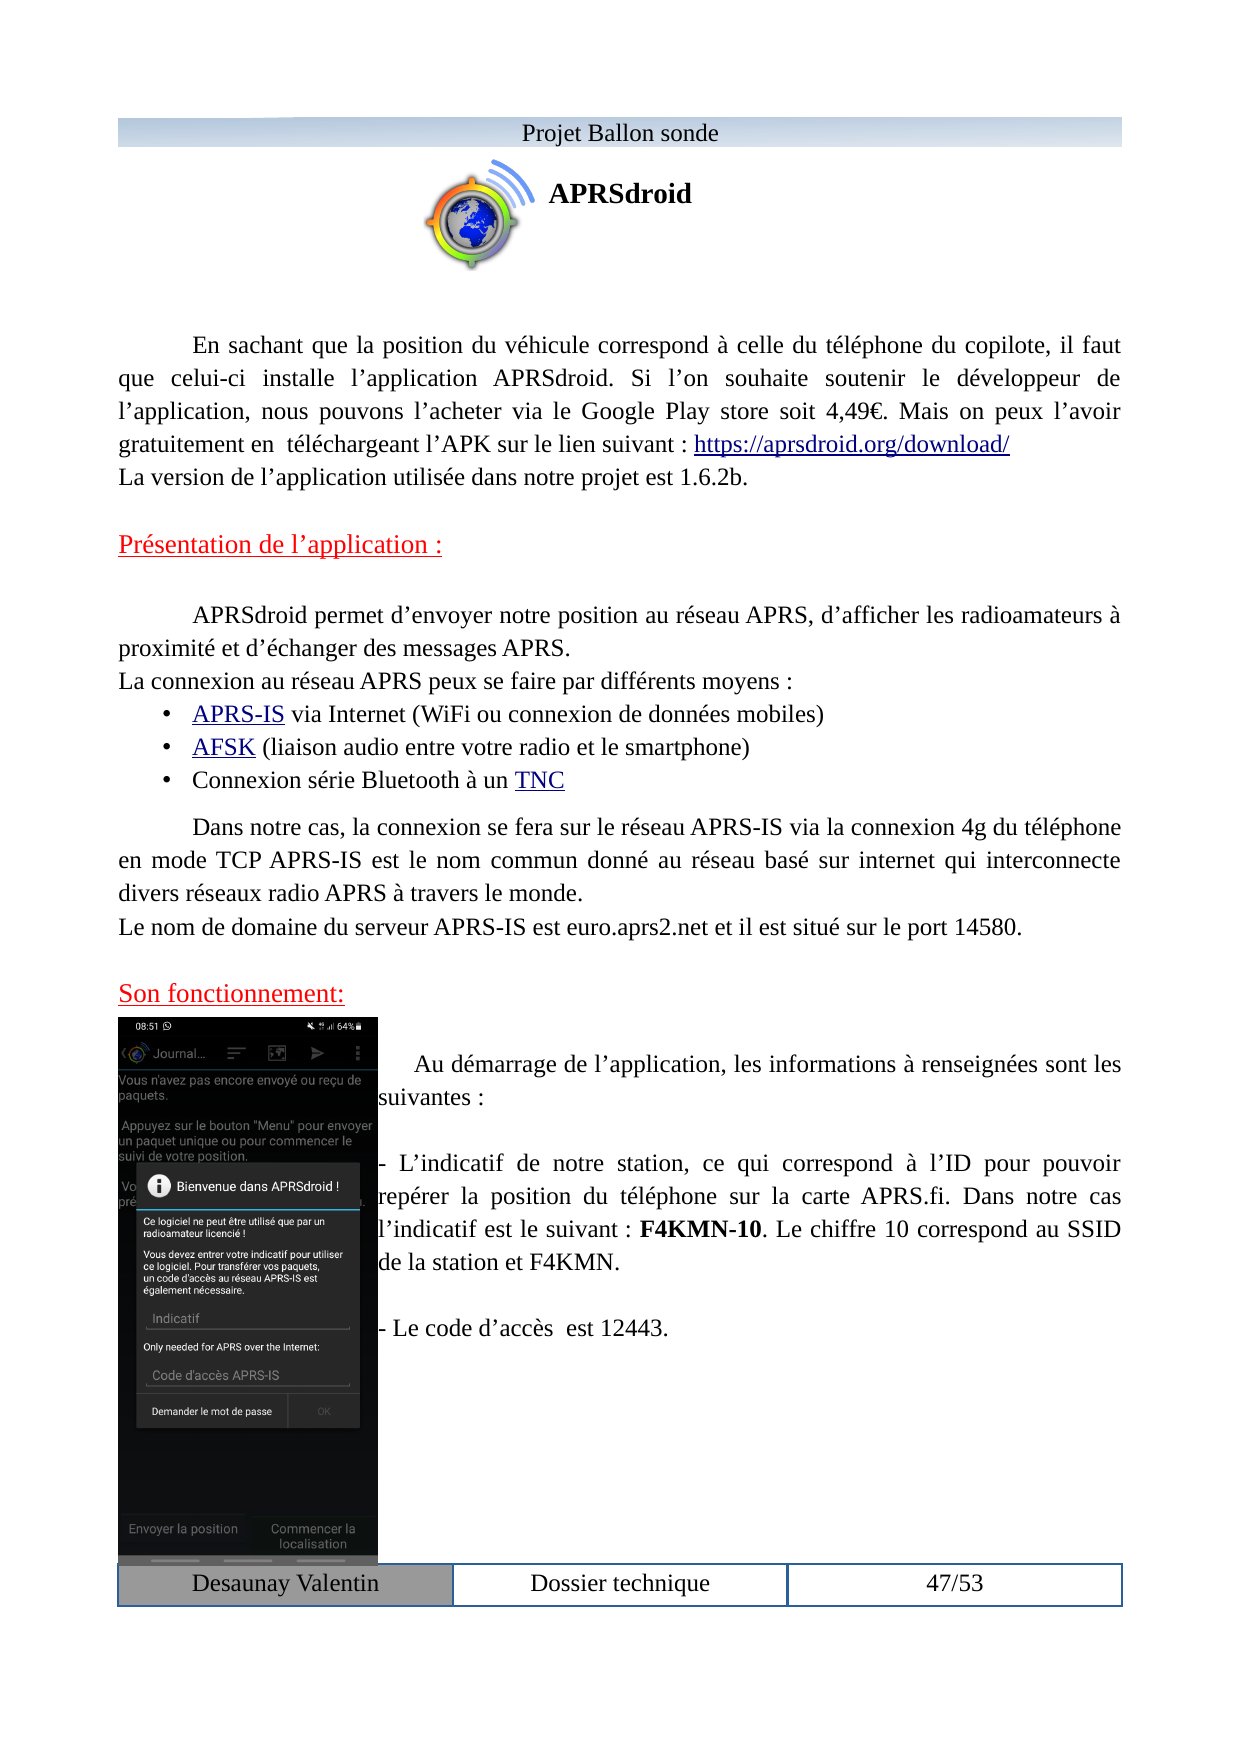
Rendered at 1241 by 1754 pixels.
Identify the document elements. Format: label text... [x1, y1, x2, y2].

text Son fonctionnement: [118, 978, 1122, 1009]
text Au démarrage de l’application, les informations à renseignées sont les suivantes : [378, 1049, 1122, 1111]
list AFSK (liaison audio entre votre radio et le smartphone) [162, 732, 1122, 761]
text [118, 176, 423, 210]
text APRSdroid permet d’envoyer notre position au réseau APRS, d’afficher les radioamateurs à proximité et d’échanger des messages APRS. [118, 600, 1122, 662]
text Dans notre cas, la connexion se fera sur le réseau APRS-IS via la connexion 4g du téléphone en mode TCP APRS-IS est le nom commun donné au réseau basé sur internet qui interconnecte divers réseaux radio APRS à travers le monde. [118, 812, 1122, 907]
text La connexion au réseau APRS peux se faire par différents moyens : [118, 666, 1122, 694]
list APRS-IS via Internet (WiFi ou connexion de données mobiles) [162, 699, 1122, 728]
text - L’indicatif de notre station, ce qui correspond à l’ID pour pouvoir repérer la position du téléphone sur la carte APRS.fi. Dans notre cas l’indicatif est le suivant : F4KMN-10. Le chiffre 10 correspond au SSID de la station et F4KMN. [378, 1148, 1122, 1276]
text - Le code d’accès est 12443. [378, 1313, 1122, 1342]
text Présentation de l’application : [118, 528, 1122, 559]
text En sachant que la position du véhicule correspond à celle du téléphone du copilote, il faut que celui-ci installe l’application APRSdroid. Si l’on souhaite soutenir le développeur de l’application, nous pouvons l’acheter via le Google Play store soit 4,49€. Mais on peux l’avoir gratuitement en téléchargeant l’APK sur le lien suivant : https://aprsdroid.org/download/ [118, 330, 1122, 458]
picture [423, 158, 536, 271]
text APRSdroid [536, 176, 1122, 210]
picture [118, 1017, 378, 1566]
text Le nom de domaine du serveur APRS-IS est euro.aprs2.net et il est situé sur le port 14580. [118, 912, 1122, 940]
text La version de l’application utilisée dans notre projet est 1.6.2b. [118, 462, 1122, 491]
list Connexion série Bluetooth à un TNC [162, 765, 1122, 794]
